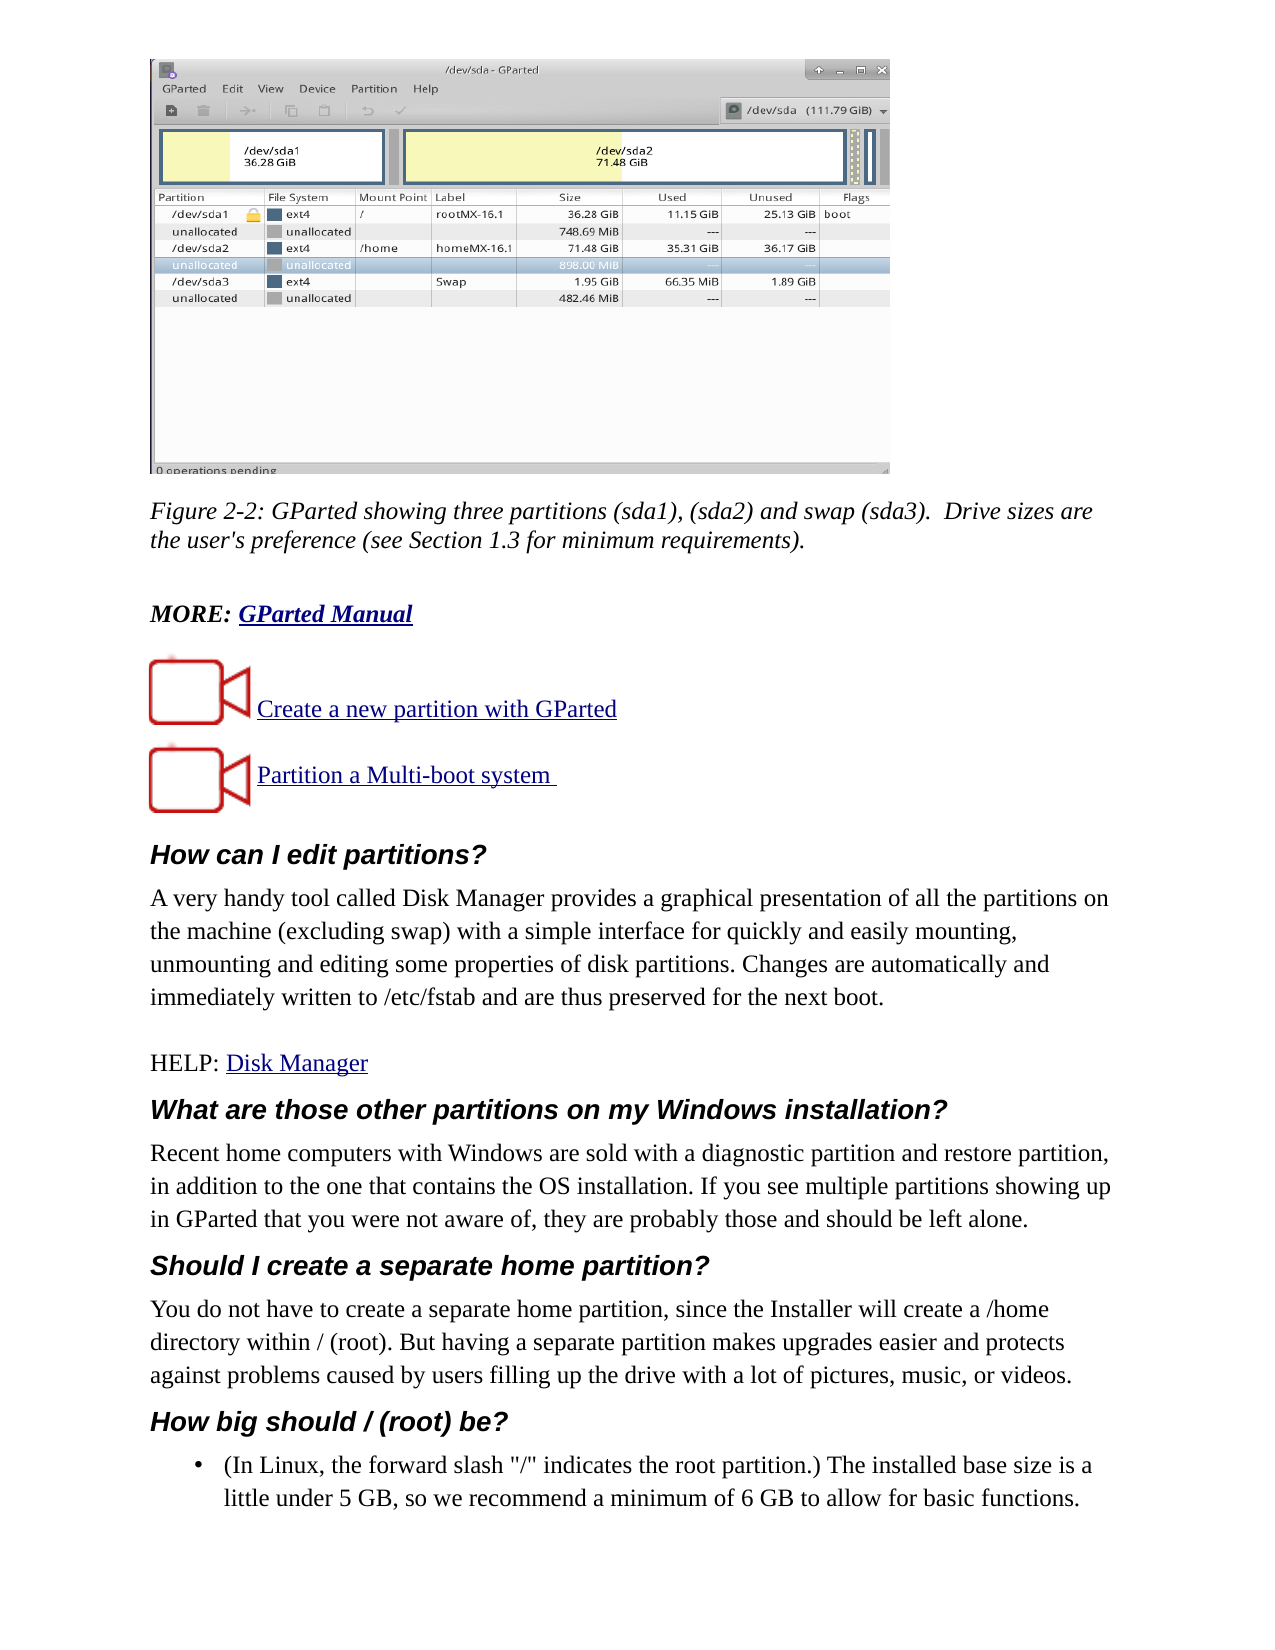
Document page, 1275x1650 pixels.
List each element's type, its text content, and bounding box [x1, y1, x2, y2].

text A very handy tool called Disk Manager provides a graphical presentation of all the partitions on the machine (excluding swap) with a simple interface for quickly and easily mounting, unmounting and editing some properties of disk partitions. Changes are automatically and immediately written to /etc/fstab and are thus preserved for the next boot. [150, 883, 1125, 1011]
text Create a new partition with GParted [251, 694, 1125, 723]
text MORE: GParted Manual [150, 599, 1125, 628]
subtitle How big should / (root) be? [150, 1405, 1125, 1437]
text You do not have to create a separate home partition, since the Installer will create a /home directory within / (root). But having a separate partition makes upgrades easier and protects against problems caused by users filling up the drive with a lot of pictures, music, or videos. [150, 1294, 1125, 1389]
text Partition a Multi-boot system [251, 760, 1125, 789]
subtitle What are those other partitions on my Windows installation? [150, 1093, 1125, 1125]
text Figure 2-2: GParted showing three partitions (sda1), (sda2) and swap (sda3). Drive sizes are the user's preference (see Section 1.3 for minimum requirements). [150, 496, 1125, 554]
subtitle Should I create a separate home partition? [150, 1249, 1125, 1281]
text Recent home computers with Windows are sold with a diagnostic partition and restore partition, in addition to the one that contains the OS installation. If you see multiple partitions showing up in GParted that you were not aware of, they are probably those and should be left alone. [150, 1138, 1125, 1233]
picture [148, 641, 251, 725]
text HELP: Disk Manager [150, 1048, 1125, 1077]
list (In Linux, the forward slash "/" indicates the root partition.) The installed base size is a little under 5 GB, so we recommend a minimum of 6 GB to allow for basic functions. [194, 1450, 1125, 1512]
subtitle How can I edit partitions? [150, 838, 1125, 870]
picture [150, 59, 890, 474]
picture [148, 729, 251, 813]
